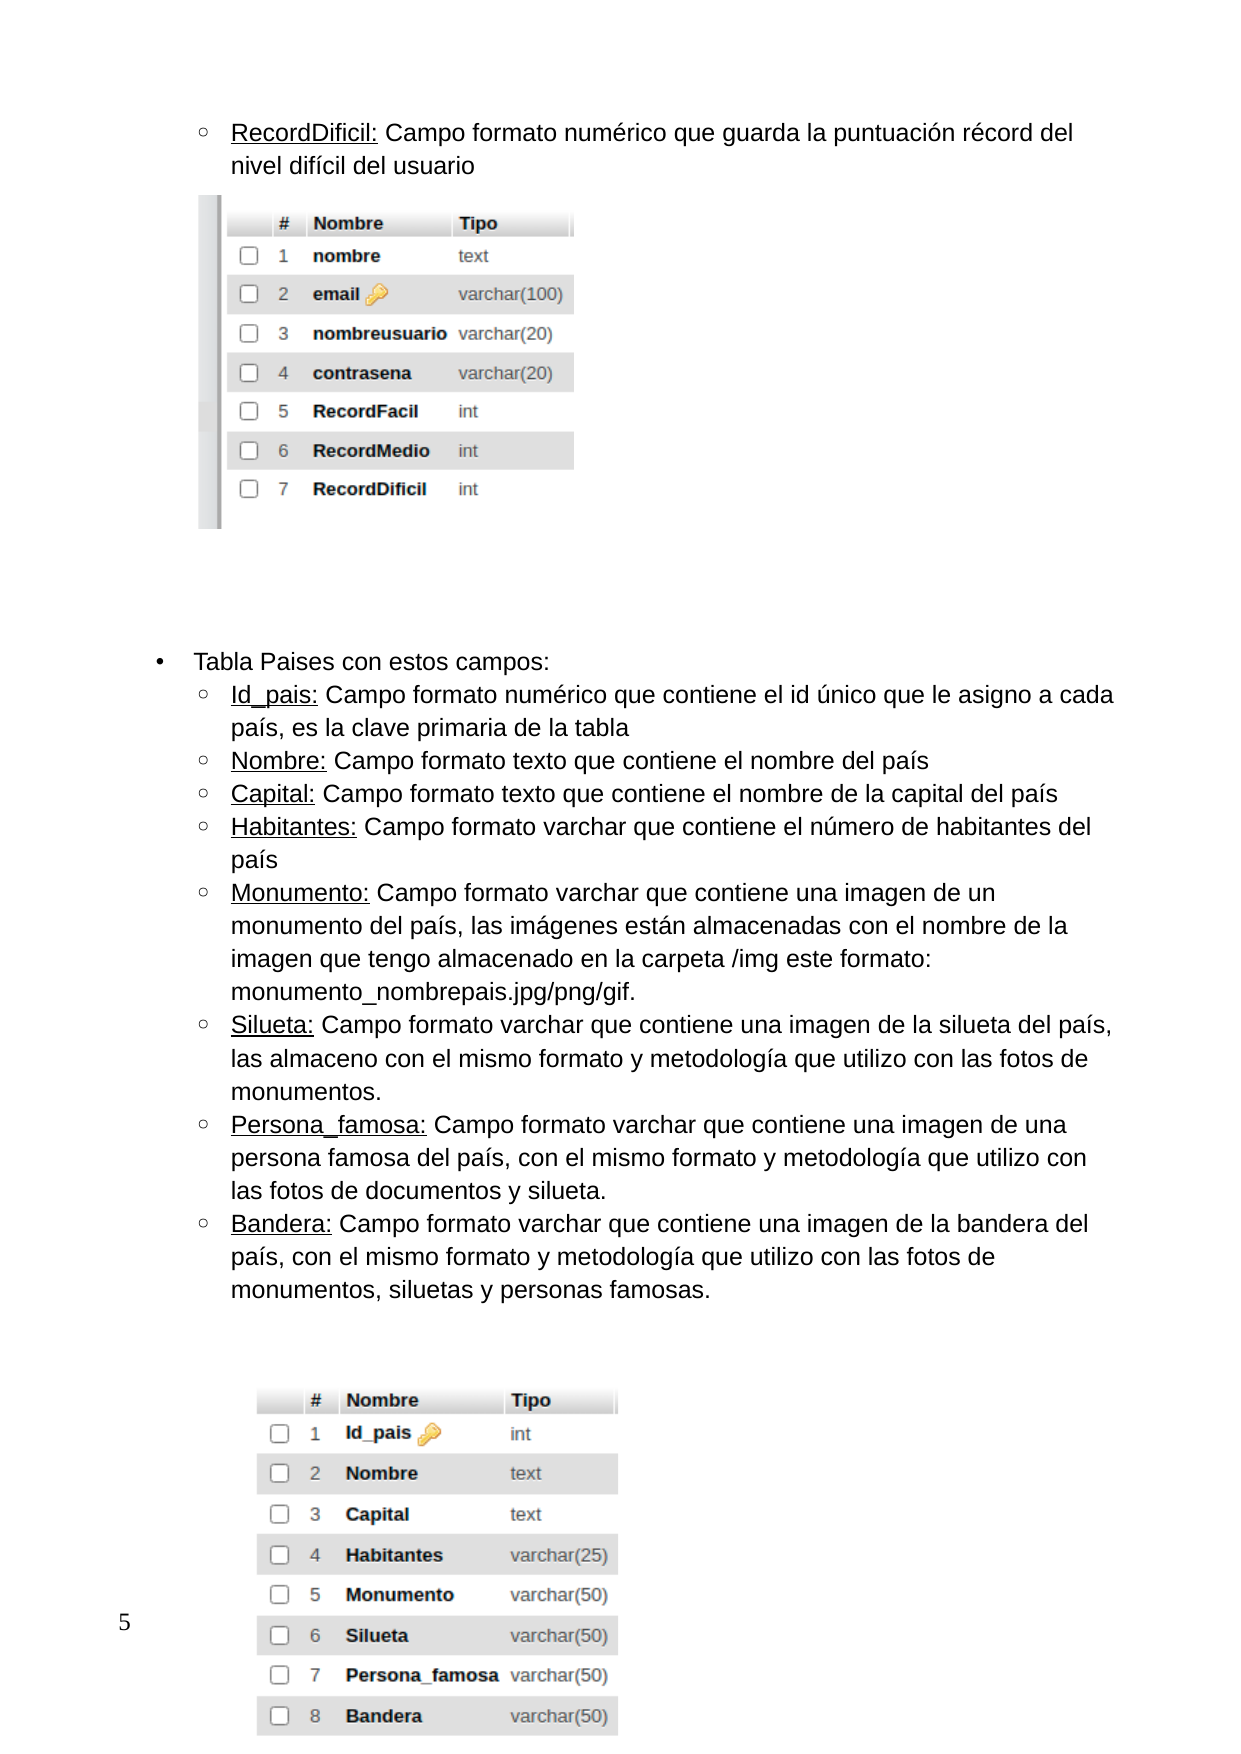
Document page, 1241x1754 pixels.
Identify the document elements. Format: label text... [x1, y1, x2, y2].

list Capital: Campo formato texto que contiene el nombre de la capital del país [193, 779, 1122, 808]
list Bandera: Campo formato varchar que contiene una imagen de la bandera del país, con el mismo formato y metodología que utilizo con las fotos de monumentos, siluetas y personas famosas. [193, 1209, 1122, 1304]
list Id_pais: Campo formato numérico que contiene el id único que le asigno a cada país, es la clave primaria de la tabla [193, 680, 1122, 742]
list Habitantes: Campo formato varchar que contiene el número de habitantes del país [193, 812, 1122, 874]
list RecordDificil: Campo formato numérico que guarda la puntuación récord del nivel difícil del usuario [193, 118, 1122, 180]
list Monumento: Campo formato varchar que contiene una imagen de un monumento del país, las imágenes están almacenadas con el nombre de la imagen que tengo almacenado en la carpeta /img este formato: monumento_nombrepais.jpg/png/gif. [193, 878, 1122, 1006]
list Nombre: Campo formato texto que contiene el nombre del país [193, 746, 1122, 775]
list Silueta: Campo formato varchar que contiene una imagen de la silueta del país, las almaceno con el mismo formato y metodología que utilizo con las fotos de monumentos. [193, 1010, 1122, 1105]
list Tabla Paises con estos campos: [156, 647, 1122, 675]
picture [252, 1375, 290, 1627]
list Persona_famosa: Campo formato varchar que contiene una imagen de una persona famosa del país, con el mismo formato y metodología que utilizo con las fotos de documentos y silueta. [193, 1109, 1122, 1204]
picture [198, 195, 235, 399]
